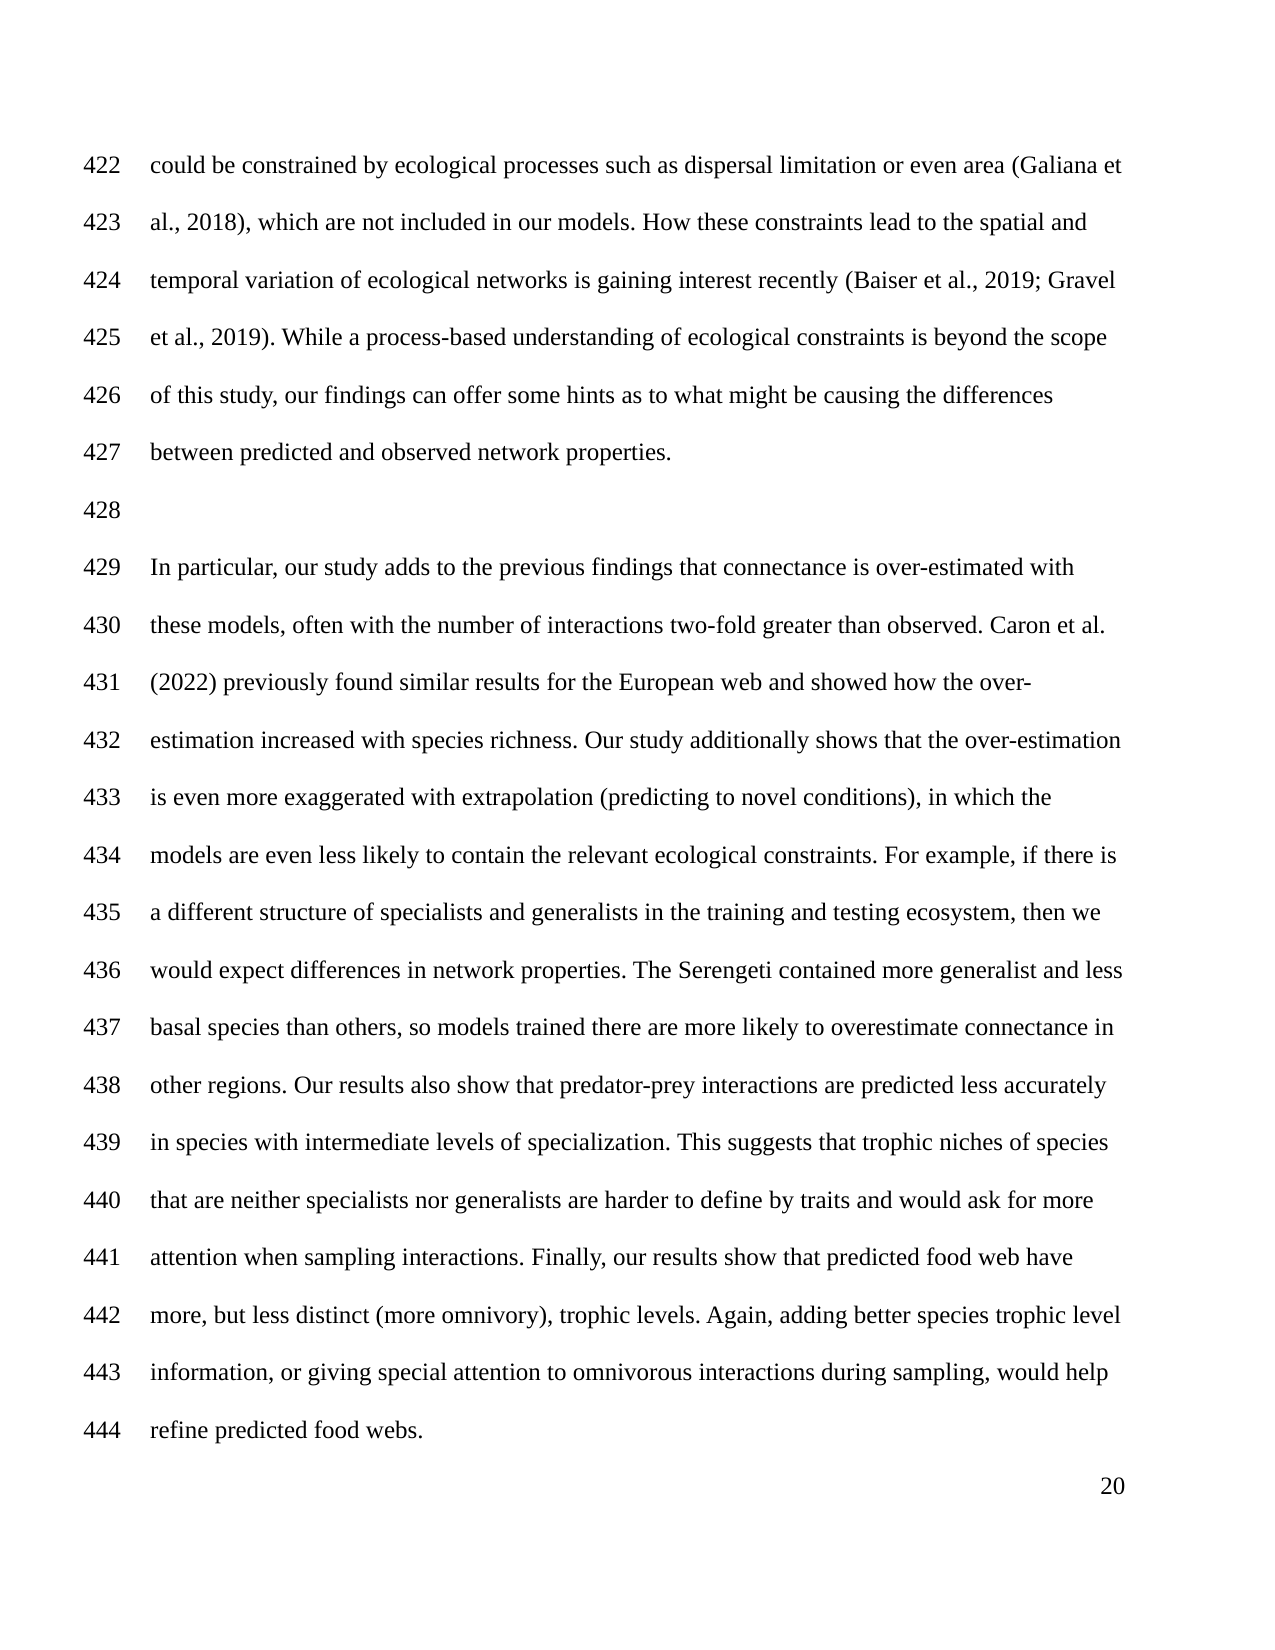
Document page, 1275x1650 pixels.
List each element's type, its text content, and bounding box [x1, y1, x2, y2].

text In particular, our study adds to the previous findings that connectance is over-estimated with these models, often with the number of interactions two-fold greater than observed. Caron et al. (2022) previously found similar results for the European web and showed how the over-estimation increased with species richness. Our study additionally shows that the over-estimation is even more exaggerated with extrapolation (predicting to novel conditions), in which the models are even less likely to contain the relevant ecological constraints. For example, if there is a different structure of specialists and generalists in the training and testing ecosystem, then we would expect differences in network properties. The Serengeti contained more generalist and less basal species than others, so models trained there are more likely to overestimate connectance in other regions. Our results also show that predator-prey interactions are predicted less accurately in species with intermediate levels of specialization. This suggests that trophic niches of species that are neither specialists nor generalists are harder to define by traits and would ask for more attention when sampling interactions. Finally, our results show that predicted food web have more, but less distinct (more omnivory), trophic levels. Again, adding better species trophic level information, or giving special attention to omnivorous interactions during sampling, would help refine predicted food webs. [150, 552, 1125, 1444]
